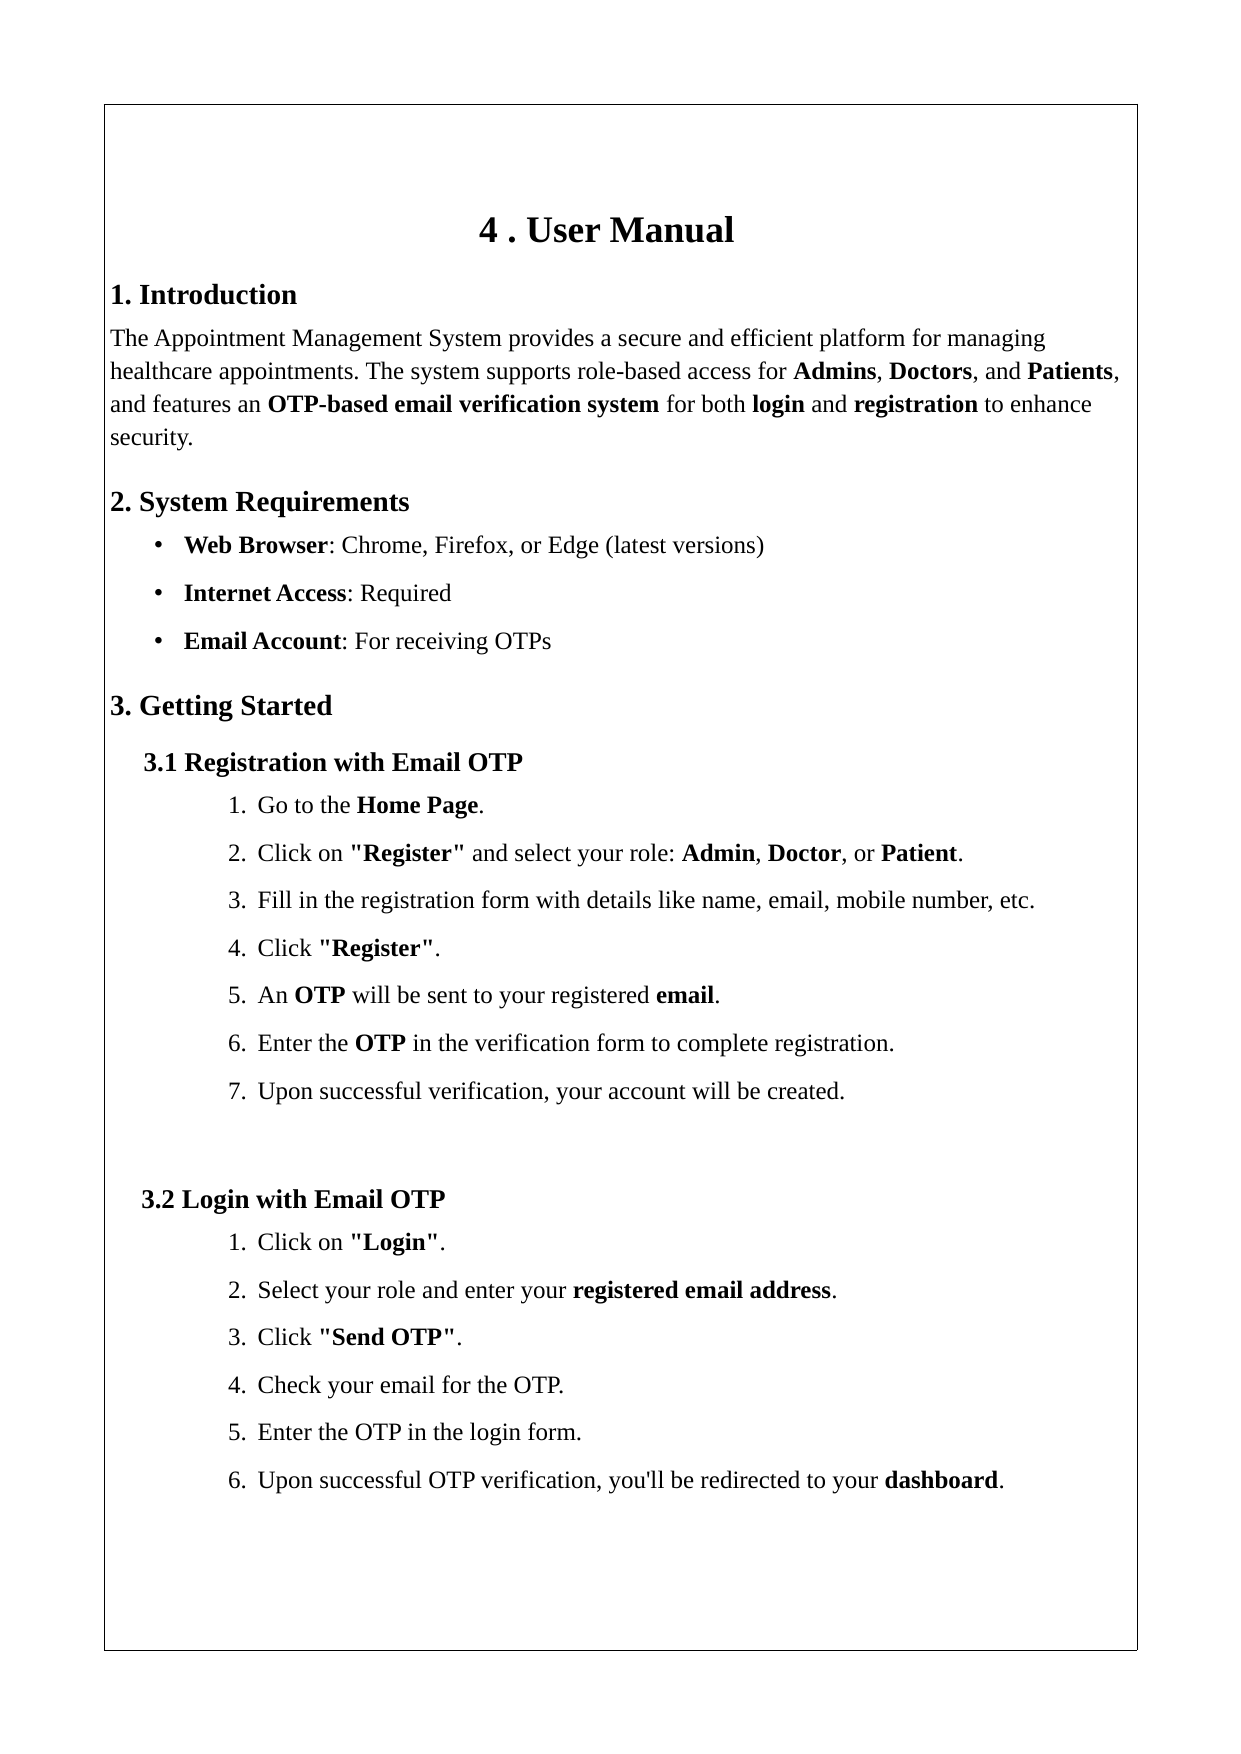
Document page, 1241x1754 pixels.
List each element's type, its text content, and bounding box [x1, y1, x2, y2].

subtitle 3.2 Login with Email OTP [110, 1183, 1131, 1214]
list Check your email for the OTP. [228, 1370, 1131, 1399]
list Click on "Login". [228, 1227, 1131, 1256]
list Go to the Home Page. [228, 790, 1131, 819]
list Upon successful verification, your account will be created. [228, 1076, 1131, 1104]
list Click on "Register" and select your role: Admin, Doctor, or Patient. [228, 838, 1131, 866]
subtitle 3. Getting Started [110, 688, 1131, 721]
list Enter the OTP in the login form. [228, 1417, 1131, 1446]
subtitle 3.1 Registration with Email OTP [110, 746, 1131, 778]
list Click "Register". [228, 933, 1131, 962]
list Upon successful OTP verification, you'll be redirected to your dashboard. [228, 1465, 1131, 1494]
text The Appointment Management System provides a secure and efficient platform for managing healthcare appointments. The system supports role-based access for Admins, Doctors, and Patients, and features an OTP-based email verification system for both login and registration to enhance security. [110, 323, 1131, 451]
subtitle 4 . User Manual [449, 207, 1131, 250]
list Web Browser: Chrome, Firefox, or Edge (latest versions) [154, 531, 1131, 559]
list Email Account: For receiving OTPs [154, 626, 1131, 654]
list Click "Send OTP". [228, 1322, 1131, 1351]
list Fill in the registration form with details like name, email, mobile number, etc. [228, 885, 1131, 914]
list Enter the OTP in the verification form to complete registration. [228, 1028, 1131, 1057]
list An OTP will be sent to your registered email. [228, 981, 1131, 1009]
list Internet Access: Required [154, 578, 1131, 607]
subtitle 2. System Requirements [110, 484, 1131, 518]
subtitle 1. Introduction [110, 277, 1131, 311]
list Select your role and enter your registered email address. [228, 1275, 1131, 1303]
